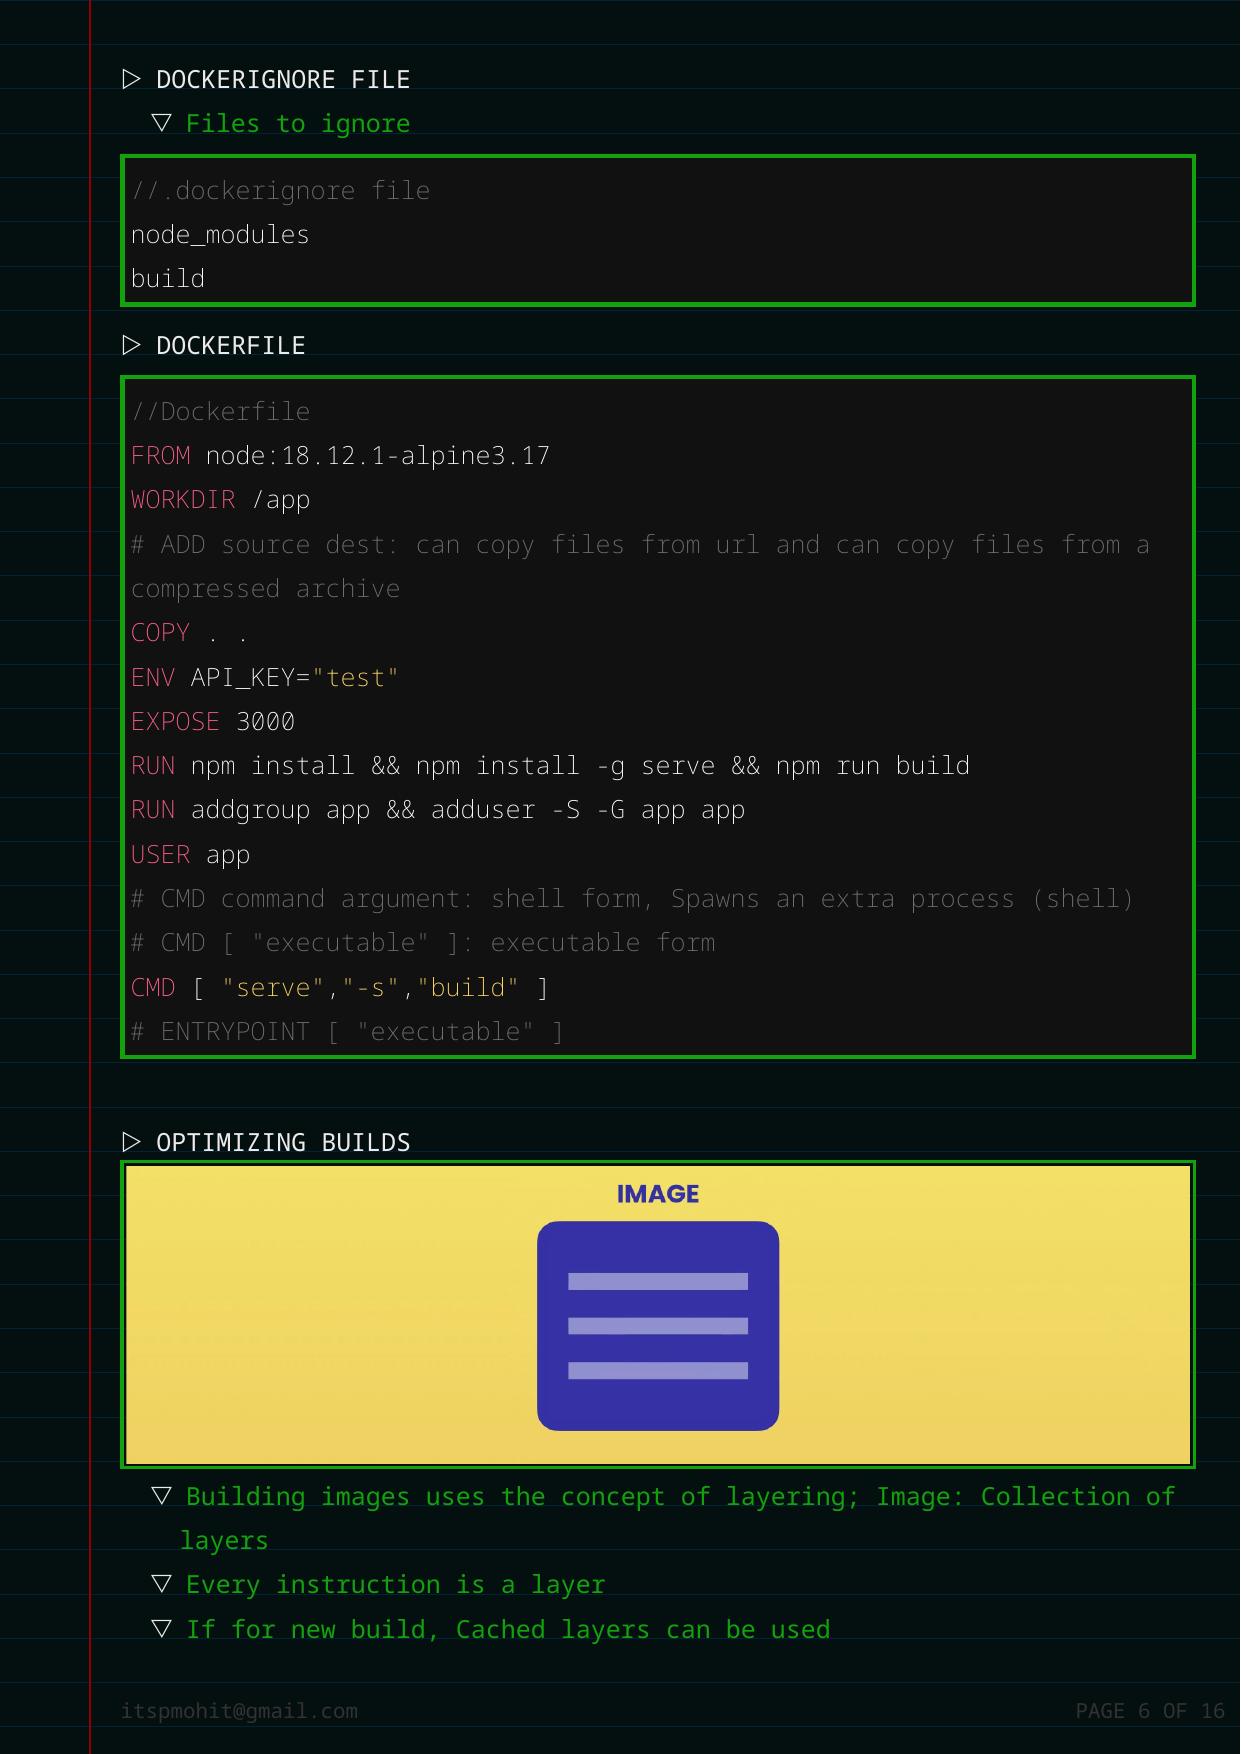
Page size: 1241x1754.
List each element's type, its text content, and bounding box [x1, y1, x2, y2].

list Building images uses the concept of layering; Image: Collection of layers [150, 1470, 1196, 1558]
text build [130, 252, 1186, 296]
text USER app [130, 828, 1186, 872]
text ENV API_KEY="test" [130, 651, 1186, 695]
text # CMD [ "executable" ]: executable form [130, 916, 1186, 961]
text CMD [ "serve","-s","build" ] [130, 961, 1186, 1005]
text EXPOSE 3000 [130, 695, 1186, 739]
text COPY . . [130, 606, 1186, 651]
text # ENTRYPOINT [ "executable" ] [130, 1005, 1186, 1049]
list Every instruction is a layer [150, 1558, 1196, 1603]
list dockerignore file [120, 53, 1196, 97]
text RUN addgroup app && adduser -S -G app app [130, 783, 1186, 828]
text //Dockerfile [130, 385, 1186, 429]
text node_modules [130, 208, 1186, 252]
list Files to ignore [150, 97, 1196, 142]
text # CMD command argument: shell form, Spawns an extra process (shell) [130, 872, 1186, 916]
text //.dockerignore file [130, 164, 1186, 208]
text WORKDIR /app [130, 473, 1186, 518]
text FROM node:18.12.1-alpine3.17 [130, 429, 1186, 473]
list optimizing builds [120, 1116, 1196, 1160]
list dockerfile [120, 319, 1196, 363]
picture [126, 1166, 1190, 1464]
text RUN npm install && npm install -g serve && npm run build [130, 739, 1186, 783]
list If for new build, Cached layers can be used [150, 1603, 1196, 1647]
text # ADD source dest: can copy files from url and can copy files from a compressed archive [130, 518, 1186, 606]
